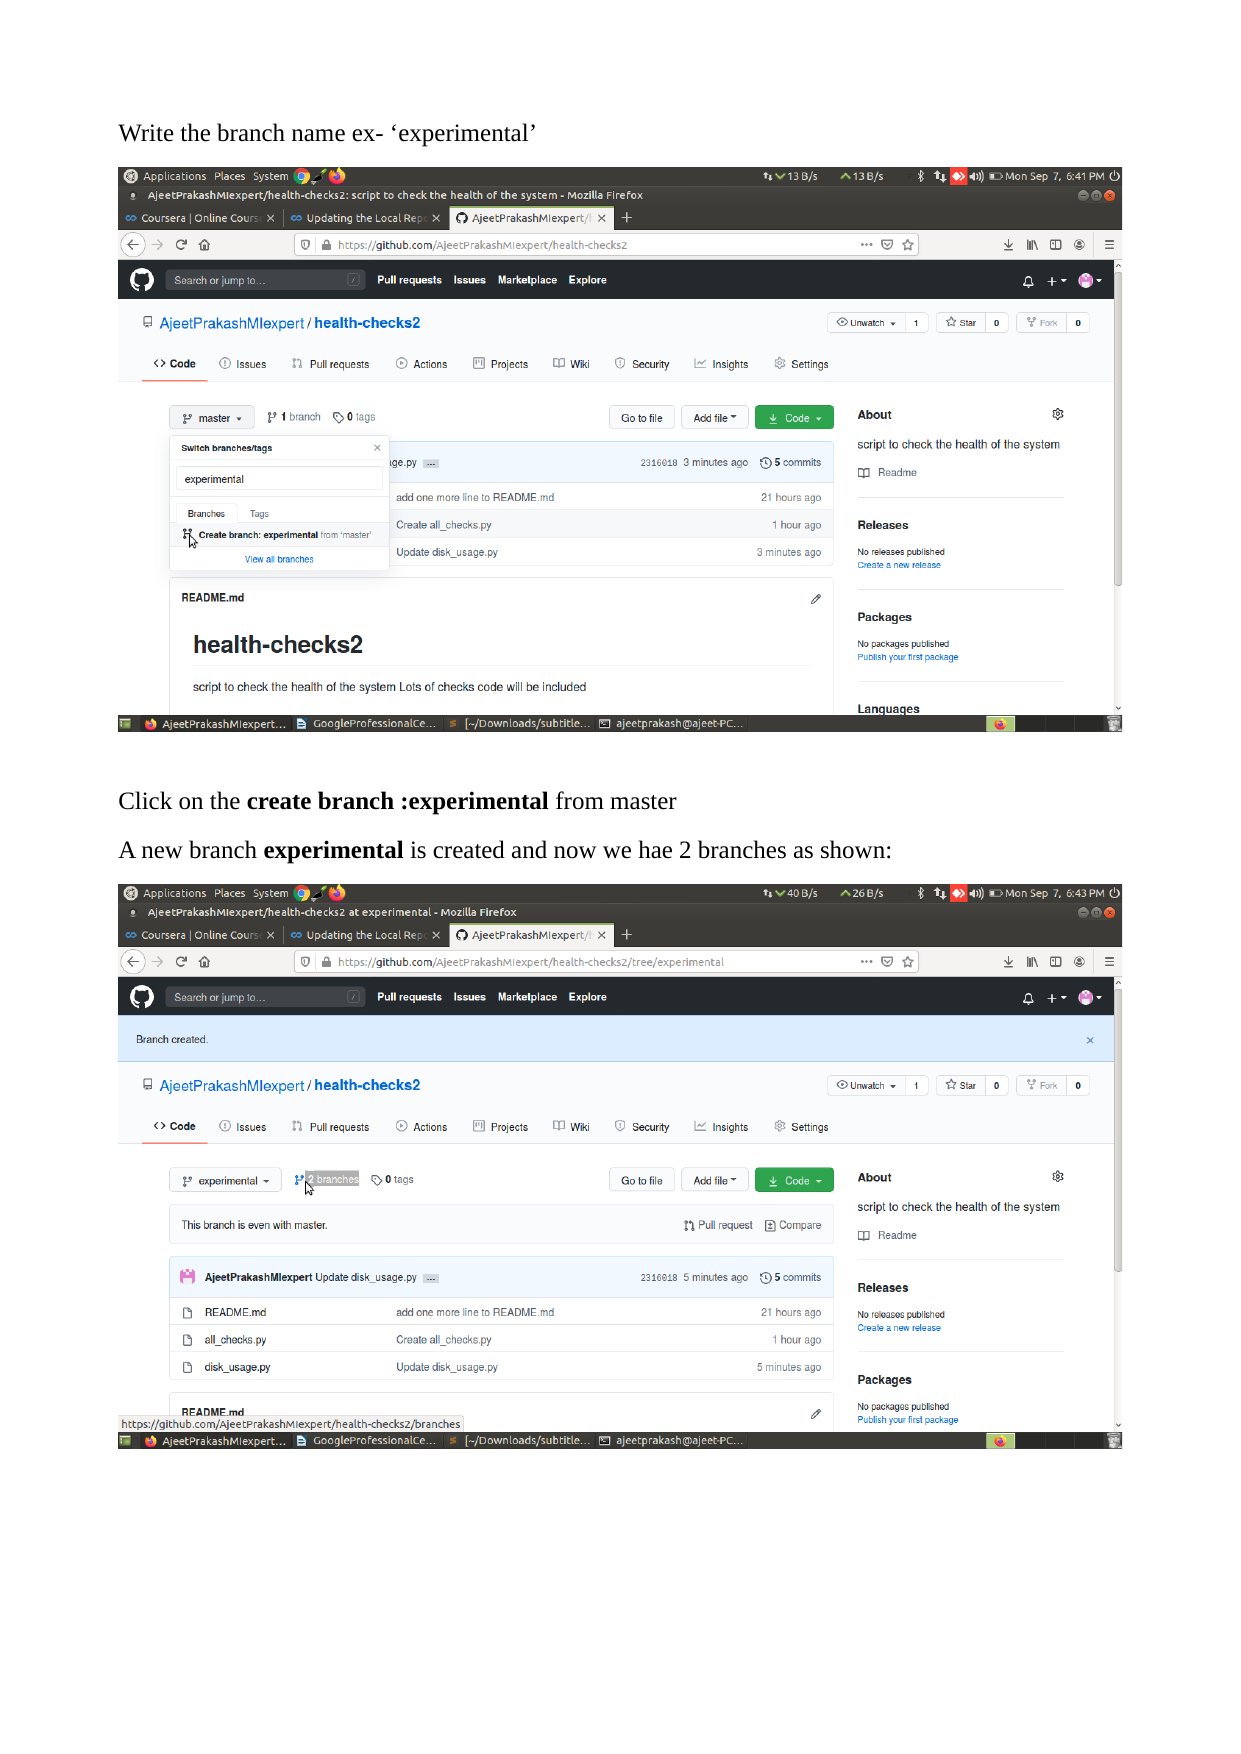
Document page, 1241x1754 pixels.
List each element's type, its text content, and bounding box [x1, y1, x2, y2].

text Click on the create branch :experimental from master [118, 786, 1122, 815]
picture [118, 167, 1123, 732]
text Write the branch name ex- ‘experimental’ [118, 118, 1122, 147]
text A new branch experimental is created and now we hae 2 branches as shown: [118, 835, 1122, 864]
picture [118, 884, 1123, 1449]
